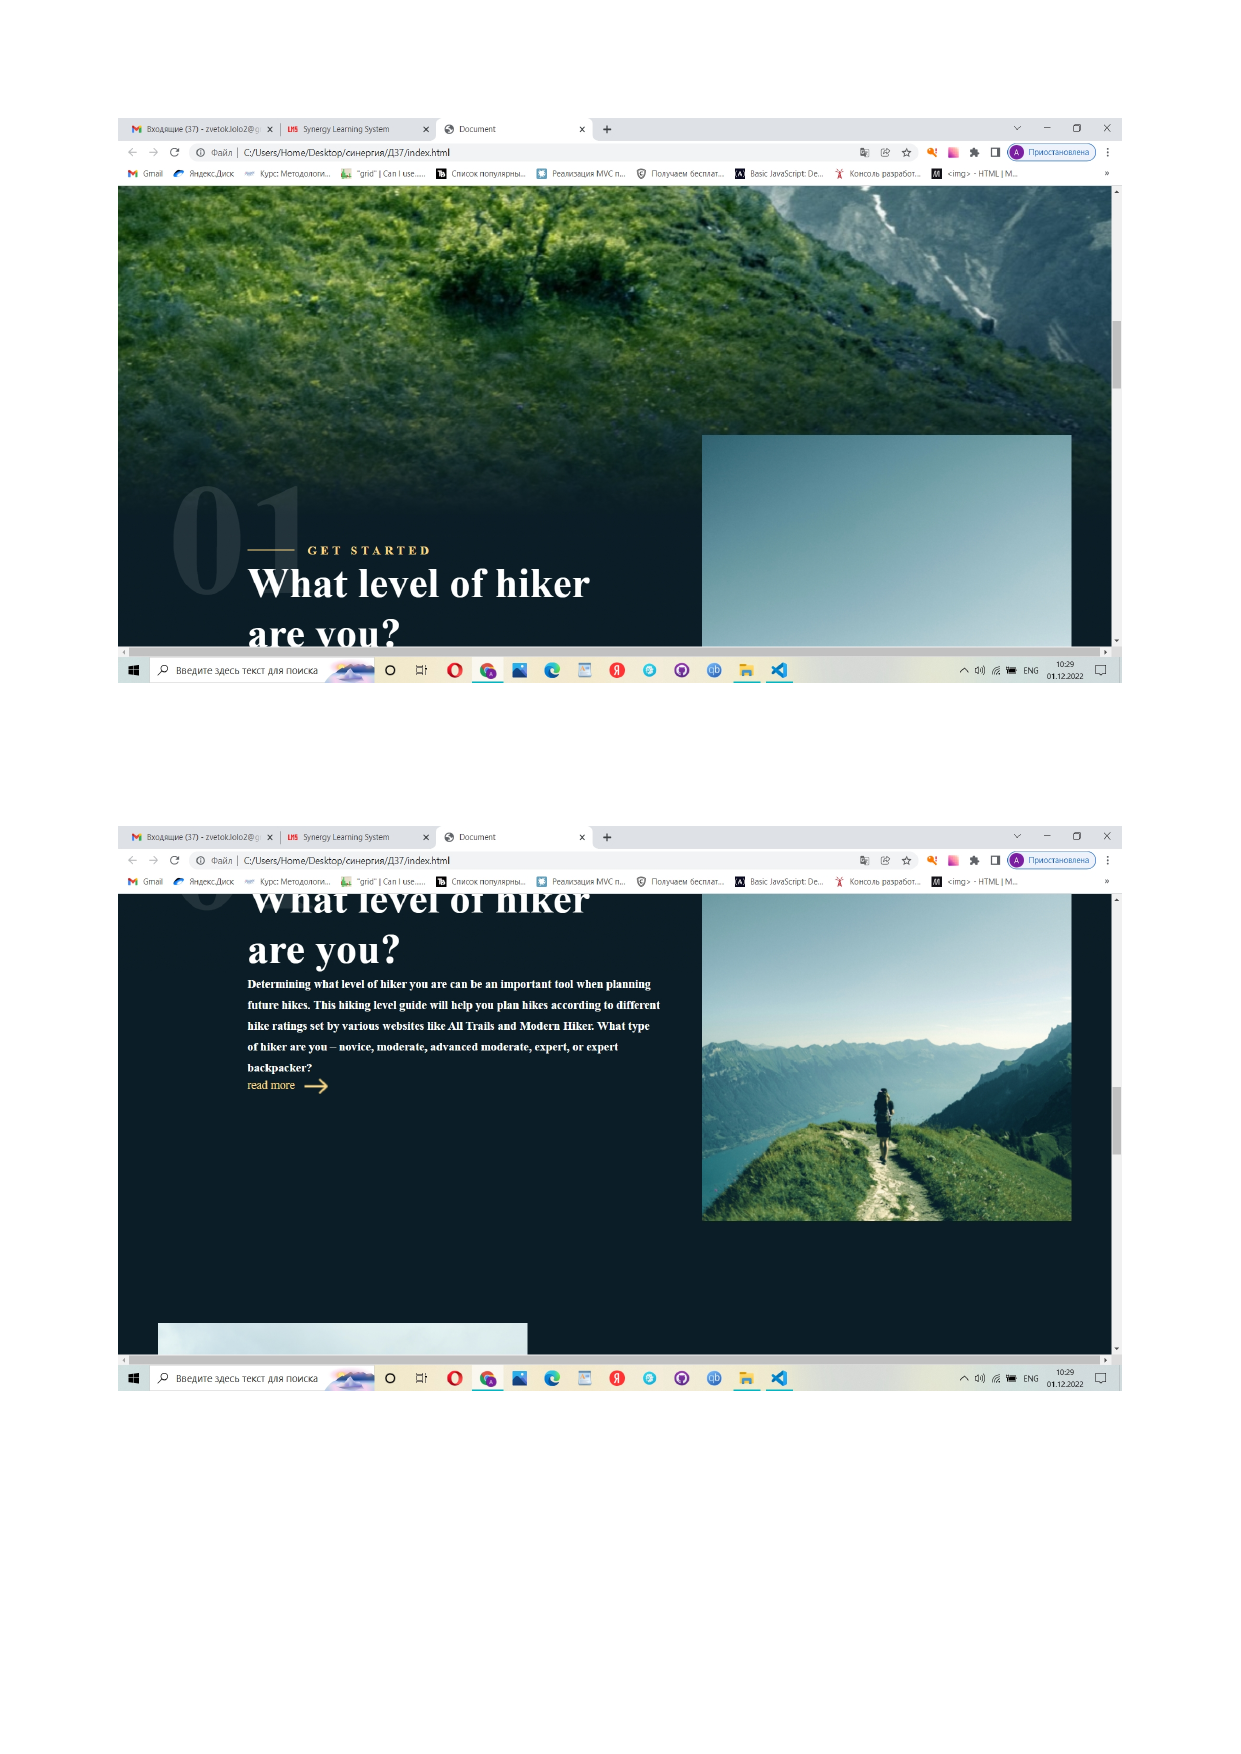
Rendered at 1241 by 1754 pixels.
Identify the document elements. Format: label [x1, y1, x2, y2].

picture [118, 118, 1122, 683]
picture [118, 826, 1122, 1391]
